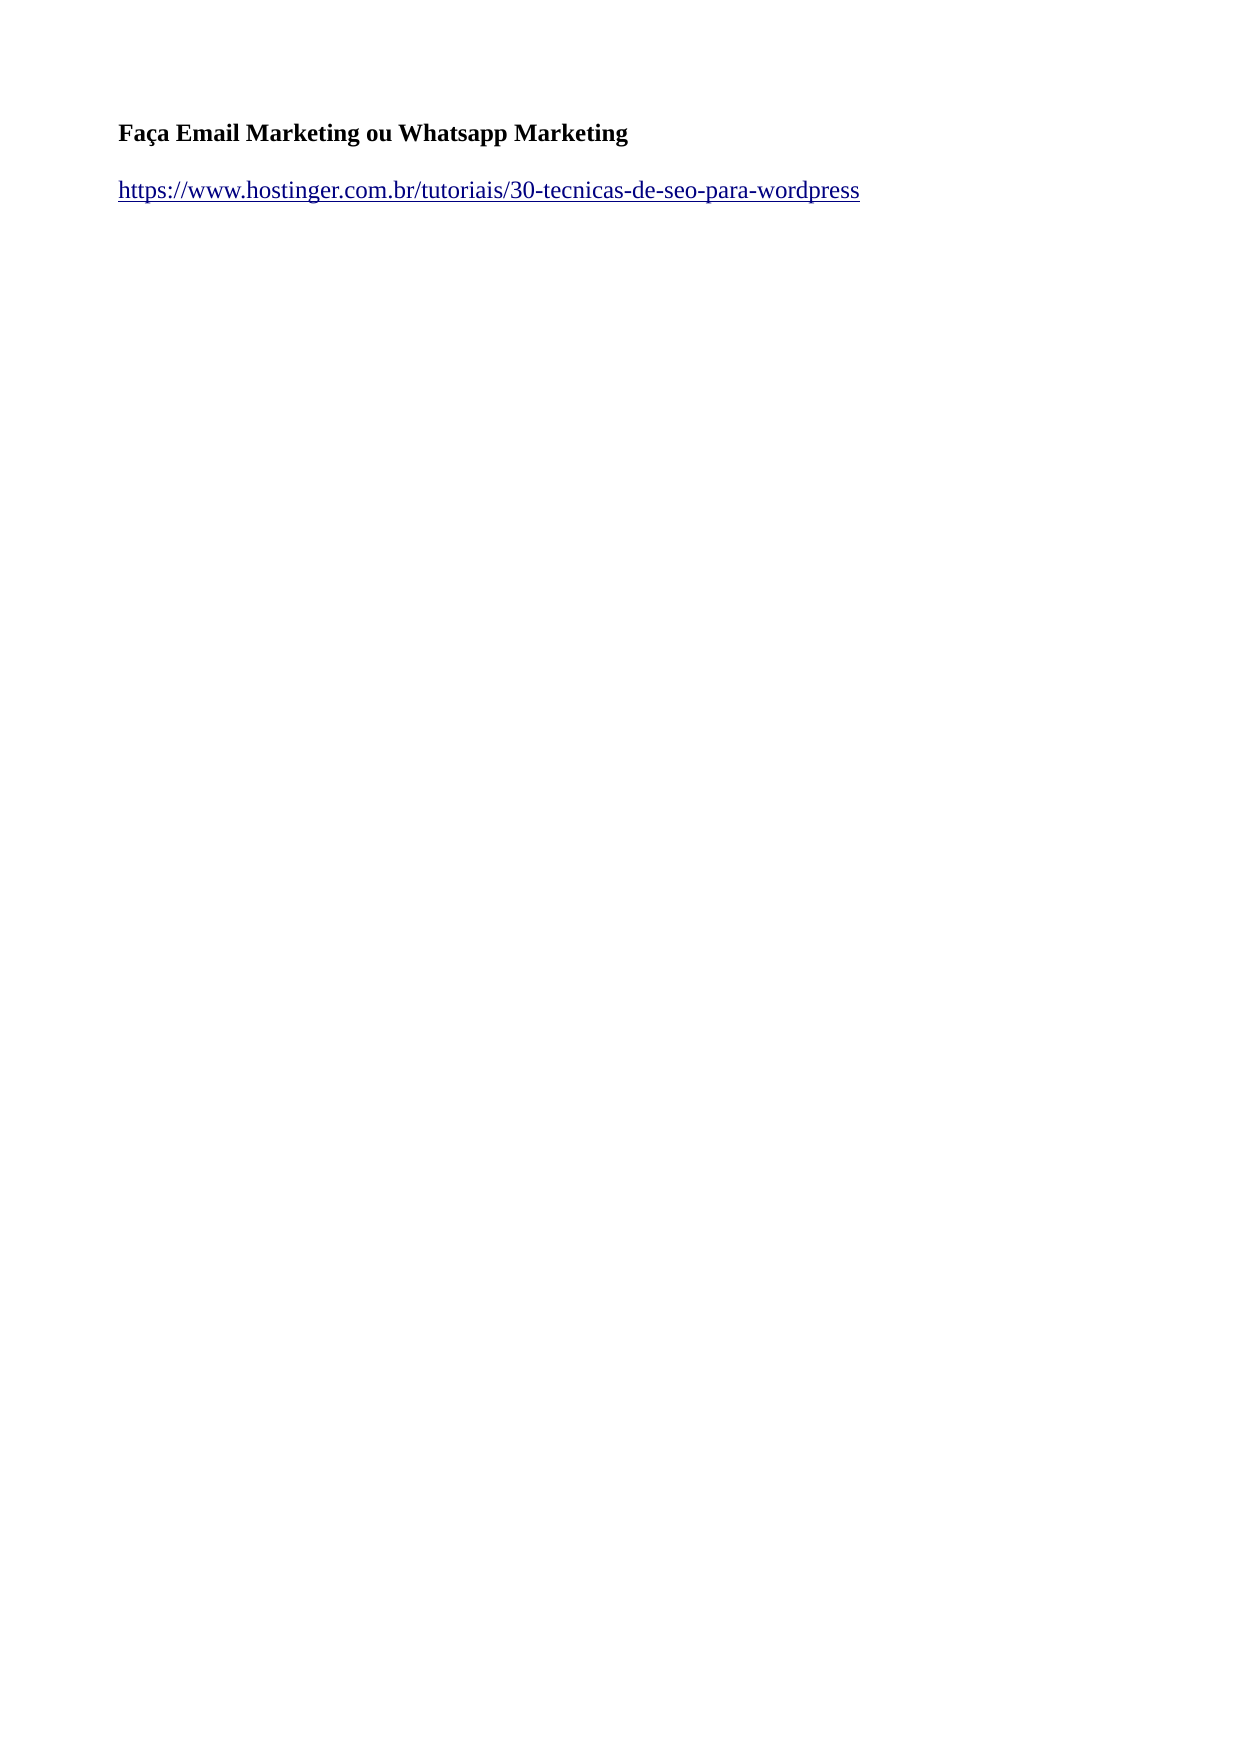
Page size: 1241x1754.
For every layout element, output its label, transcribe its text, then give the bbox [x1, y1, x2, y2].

text Faça Email Marketing ou Whatsapp Marketing [118, 118, 1122, 147]
text https://www.hostinger.com.br/tutoriais/30-tecnicas-de-seo-para-wordpress [118, 176, 1122, 204]
